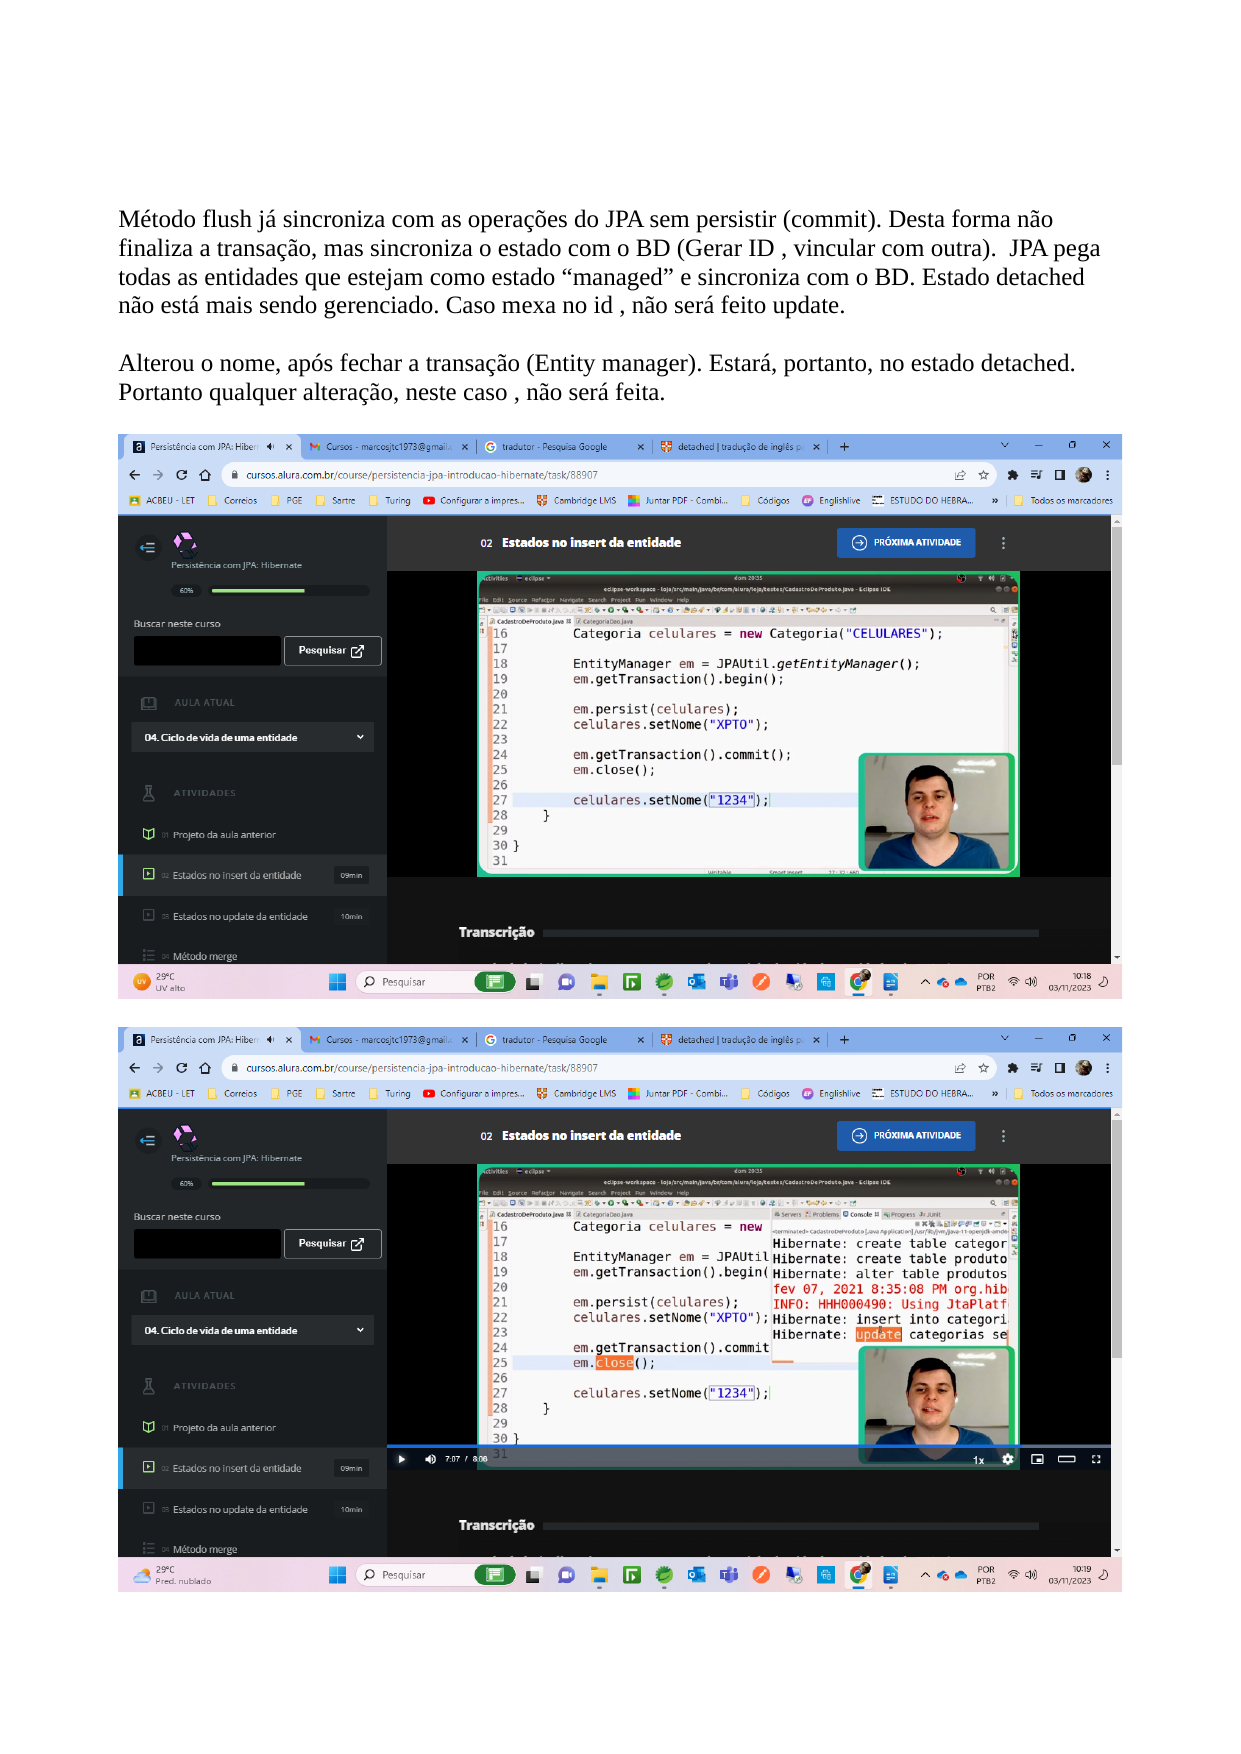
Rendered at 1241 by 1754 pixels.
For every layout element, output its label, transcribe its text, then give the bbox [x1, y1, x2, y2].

picture [118, 1027, 1123, 1592]
text Método flush já sincroniza com as operações do JPA sem persistir (commit). Desta forma não finaliza a transação, mas sincroniza o estado com o BD (Gerar ID , vincular com outra). JPA pega todas as entidades que estejam como estado “managed” e sincroniza com o BD. Estado detached não está mais sendo gerenciado. Caso mexa no id , não será feito update. [118, 204, 1122, 319]
text Alterou o nome, após fechar a transação (Entity manager). Estará, portanto, no estado detached. Portanto qualquer alteração, neste caso , não será feita. [118, 348, 1122, 406]
picture [118, 434, 1123, 999]
